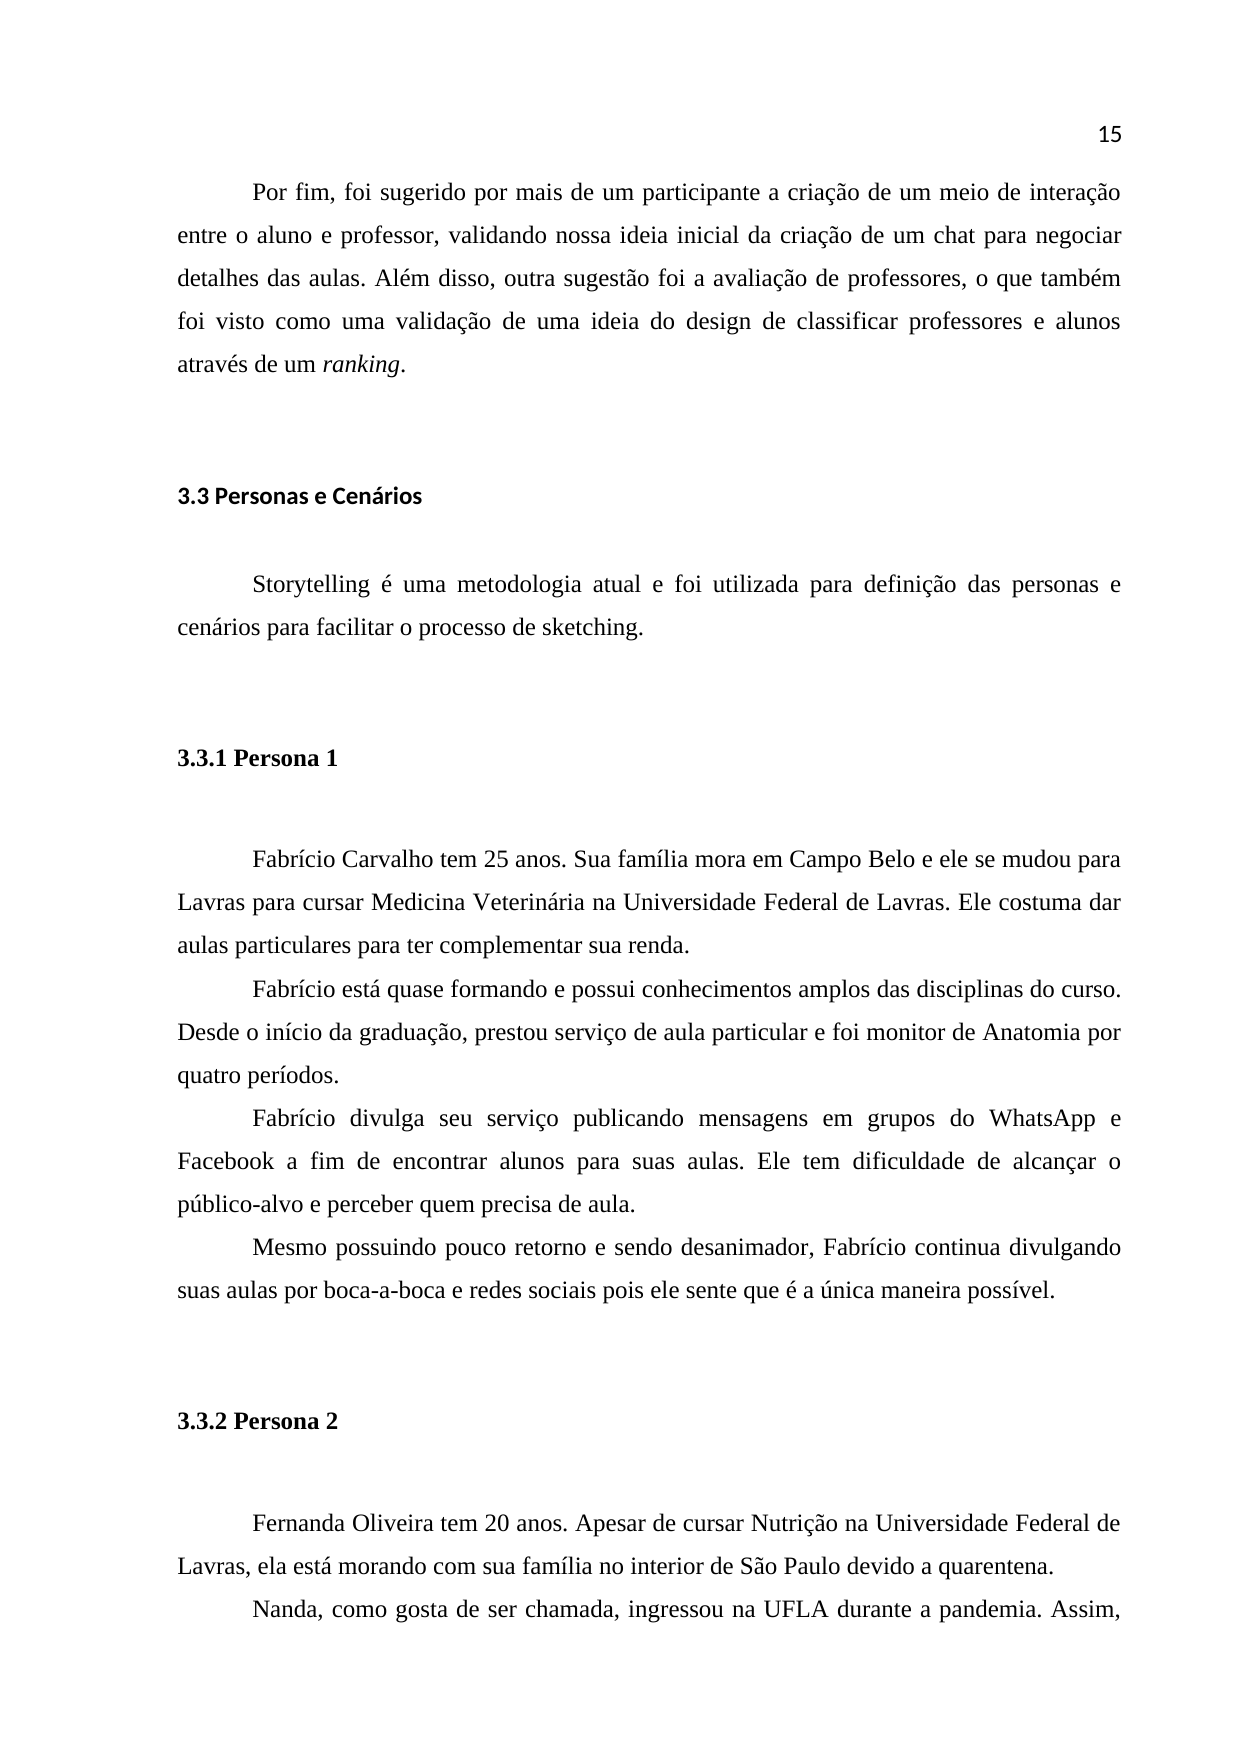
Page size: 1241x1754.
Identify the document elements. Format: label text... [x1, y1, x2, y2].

subtitle 3.3.2 Persona 2 [177, 1406, 1122, 1435]
text Fernanda Oliveira tem 20 anos. Apesar de cursar Nutrição na Universidade Federal de Lavras, ela está morando com sua família no interior de São Paulo devido a quarentena. [177, 1508, 1122, 1579]
subtitle 3.3 Personas e Cenários [177, 480, 1122, 511]
text Mesmo possuindo pouco retorno e sendo desanimador, Fabrício continua divulgando suas aulas por boca-a-boca e redes sociais pois ele sente que é a única maneira possível. [177, 1232, 1122, 1304]
text Nanda, como gosta de ser chamada, ingressou na UFLA durante a pandemia. Assim, [177, 1594, 1122, 1623]
text Fabrício está quase formando e possui conhecimentos amplos das disciplinas do curso. Desde o início da graduação, prestou serviço de aula particular e foi monitor de Anatomia por quatro períodos. [177, 974, 1122, 1089]
text Fabrício divulga seu serviço publicando mensagens em grupos do WhatsApp e Facebook a fim de encontrar alunos para suas aulas. Ele tem dificuldade de alcançar o público-alvo e perceber quem precisa de aula. [177, 1103, 1122, 1218]
text Fabrício Carvalho tem 25 anos. Sua família mora em Campo Belo e ele se mudou para Lavras para cursar Medicina Veterinária na Universidade Federal de Lavras. Ele costuma dar aulas particulares para ter complementar sua renda. [177, 844, 1122, 959]
subtitle 3.3.1 Persona 1 [177, 743, 1122, 772]
text Storytelling é uma metodologia atual e foi utilizada para definição das personas e cenários para facilitar o processo de sketching. [177, 569, 1122, 641]
text Por fim, foi sugerido por mais de um participante a criação de um meio de interação entre o aluno e professor, validando nossa ideia inicial da criação de um chat para negociar detalhes das aulas. Além disso, outra sugestão foi a avaliação de professores, o que também foi visto como uma validação de uma ideia do design de classificar professores e alunos através de um ranking. [177, 177, 1122, 378]
